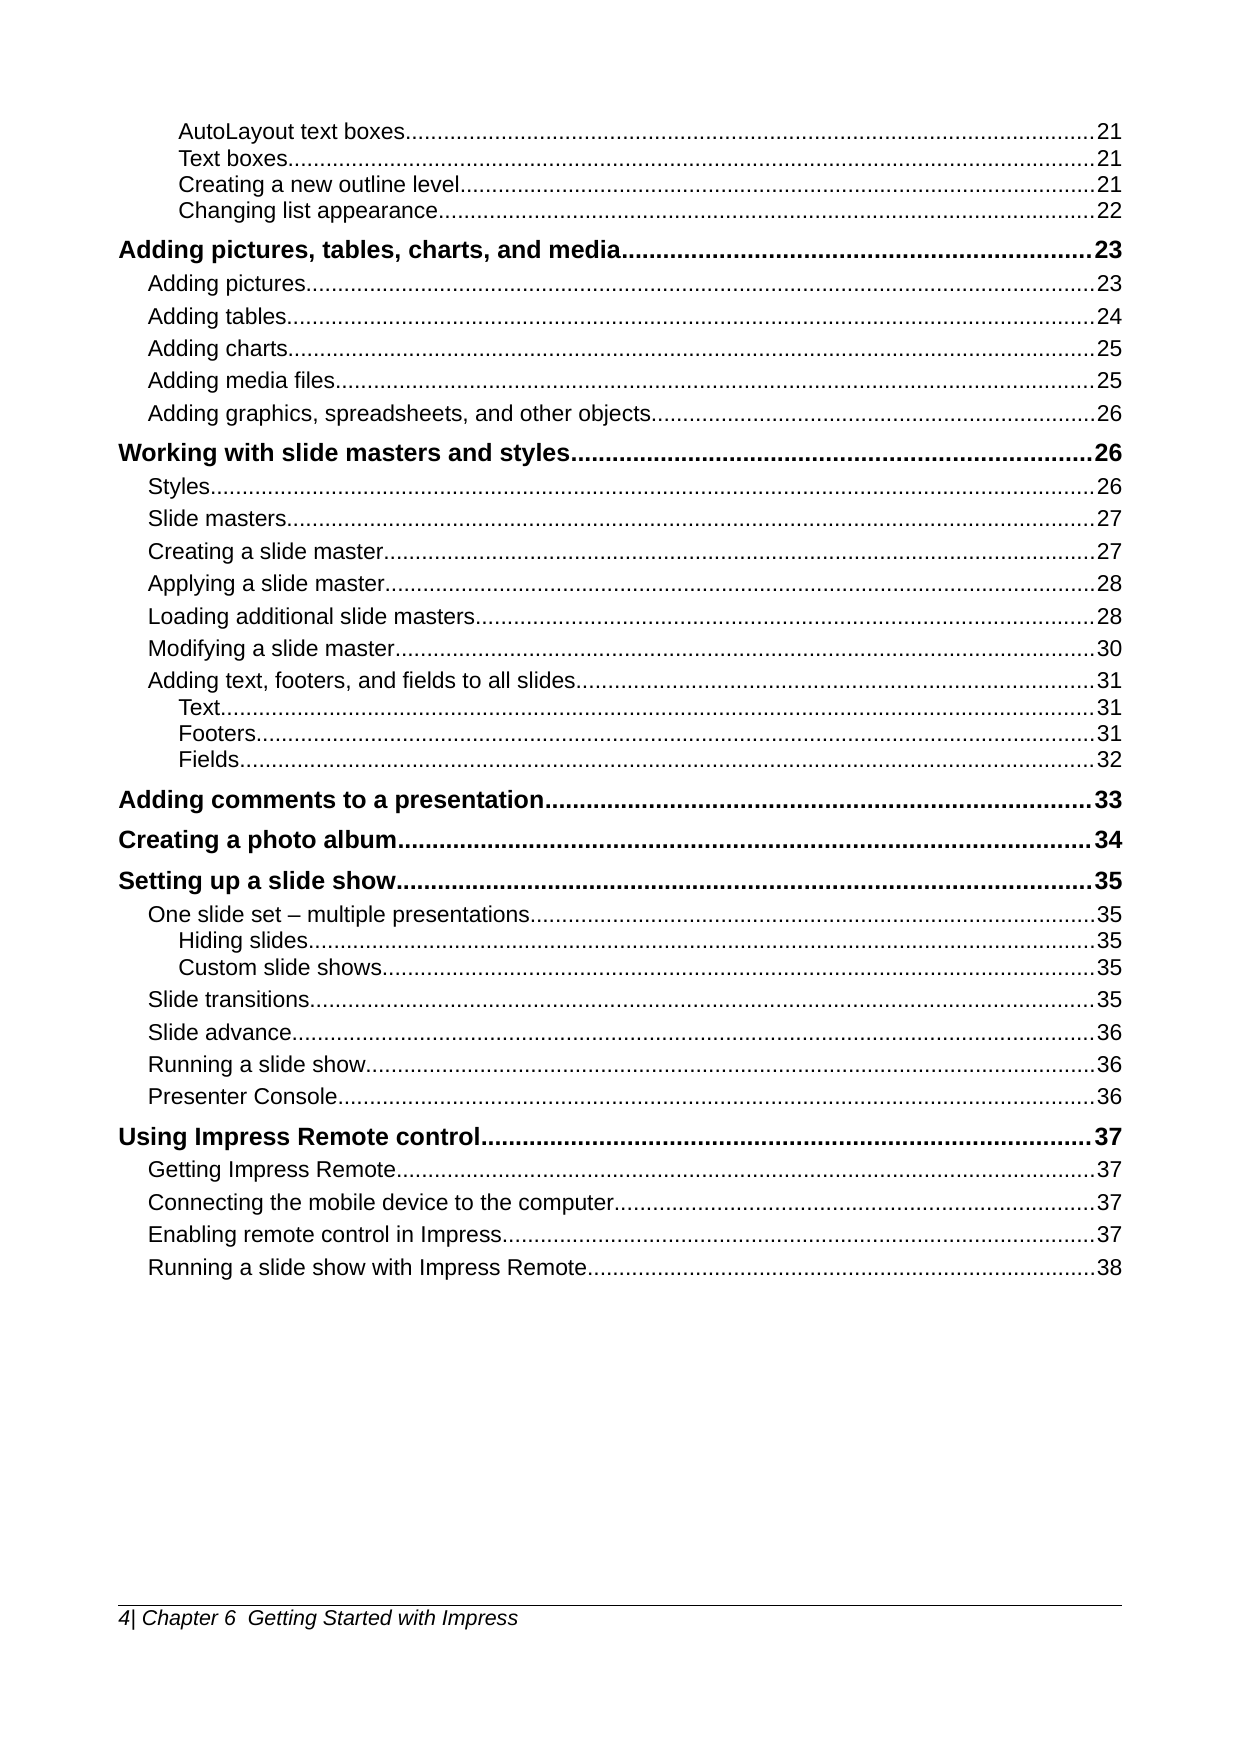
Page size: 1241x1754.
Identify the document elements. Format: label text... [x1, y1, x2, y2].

text Adding charts 25 [148, 335, 1122, 361]
text Adding pictures, tables, charts, and media 23 [118, 236, 1122, 264]
text Creating a slide master 27 [148, 538, 1122, 564]
text Adding graphics, spreadsheets, and other objects 26 [148, 400, 1122, 426]
text Fields 32 [178, 746, 1122, 773]
text Loading additional slide masters 28 [148, 603, 1122, 629]
text Applying a slide master 28 [148, 570, 1122, 597]
text Adding pictures 23 [148, 270, 1122, 297]
text Getting Impress Remote 37 [148, 1156, 1122, 1183]
text Using Impress Remote control 37 [118, 1122, 1122, 1150]
text Hiding slides 35 [178, 927, 1122, 954]
text Adding media files 25 [148, 367, 1122, 394]
text Changing list appearance 22 [178, 197, 1122, 223]
text Footers 31 [178, 720, 1122, 746]
text AutoLayout text boxes 21 [178, 118, 1122, 144]
text Slide masters 27 [148, 505, 1122, 532]
text Slide transitions 35 [148, 986, 1122, 1012]
text Enabling remote control in Impress 37 [148, 1221, 1122, 1248]
text Working with slide masters and styles 26 [118, 438, 1122, 467]
text Connecting the mobile device to the computer 37 [148, 1189, 1122, 1215]
text Slide advance 36 [148, 1018, 1122, 1045]
text Modifying a slide master 30 [148, 635, 1122, 661]
text Adding comments to a presentation 33 [118, 785, 1122, 813]
text Creating a photo album 34 [118, 826, 1122, 854]
text Adding text, footers, and fields to all slides 31 [148, 667, 1122, 694]
text Running a slide show with Impress Remote 38 [148, 1254, 1122, 1280]
text Styles 26 [148, 473, 1122, 499]
text Adding tables 24 [148, 303, 1122, 329]
text Text boxes 21 [178, 144, 1122, 171]
text Creating a new outline level 21 [178, 171, 1122, 197]
text Custom slide shows 35 [178, 954, 1122, 980]
text Running a slide show 36 [148, 1051, 1122, 1077]
text Setting up a slide show 35 [118, 866, 1122, 895]
text Text 31 [178, 694, 1122, 720]
text One slide set – multiple presentations 35 [148, 901, 1122, 927]
text Presenter Console 36 [148, 1083, 1122, 1110]
